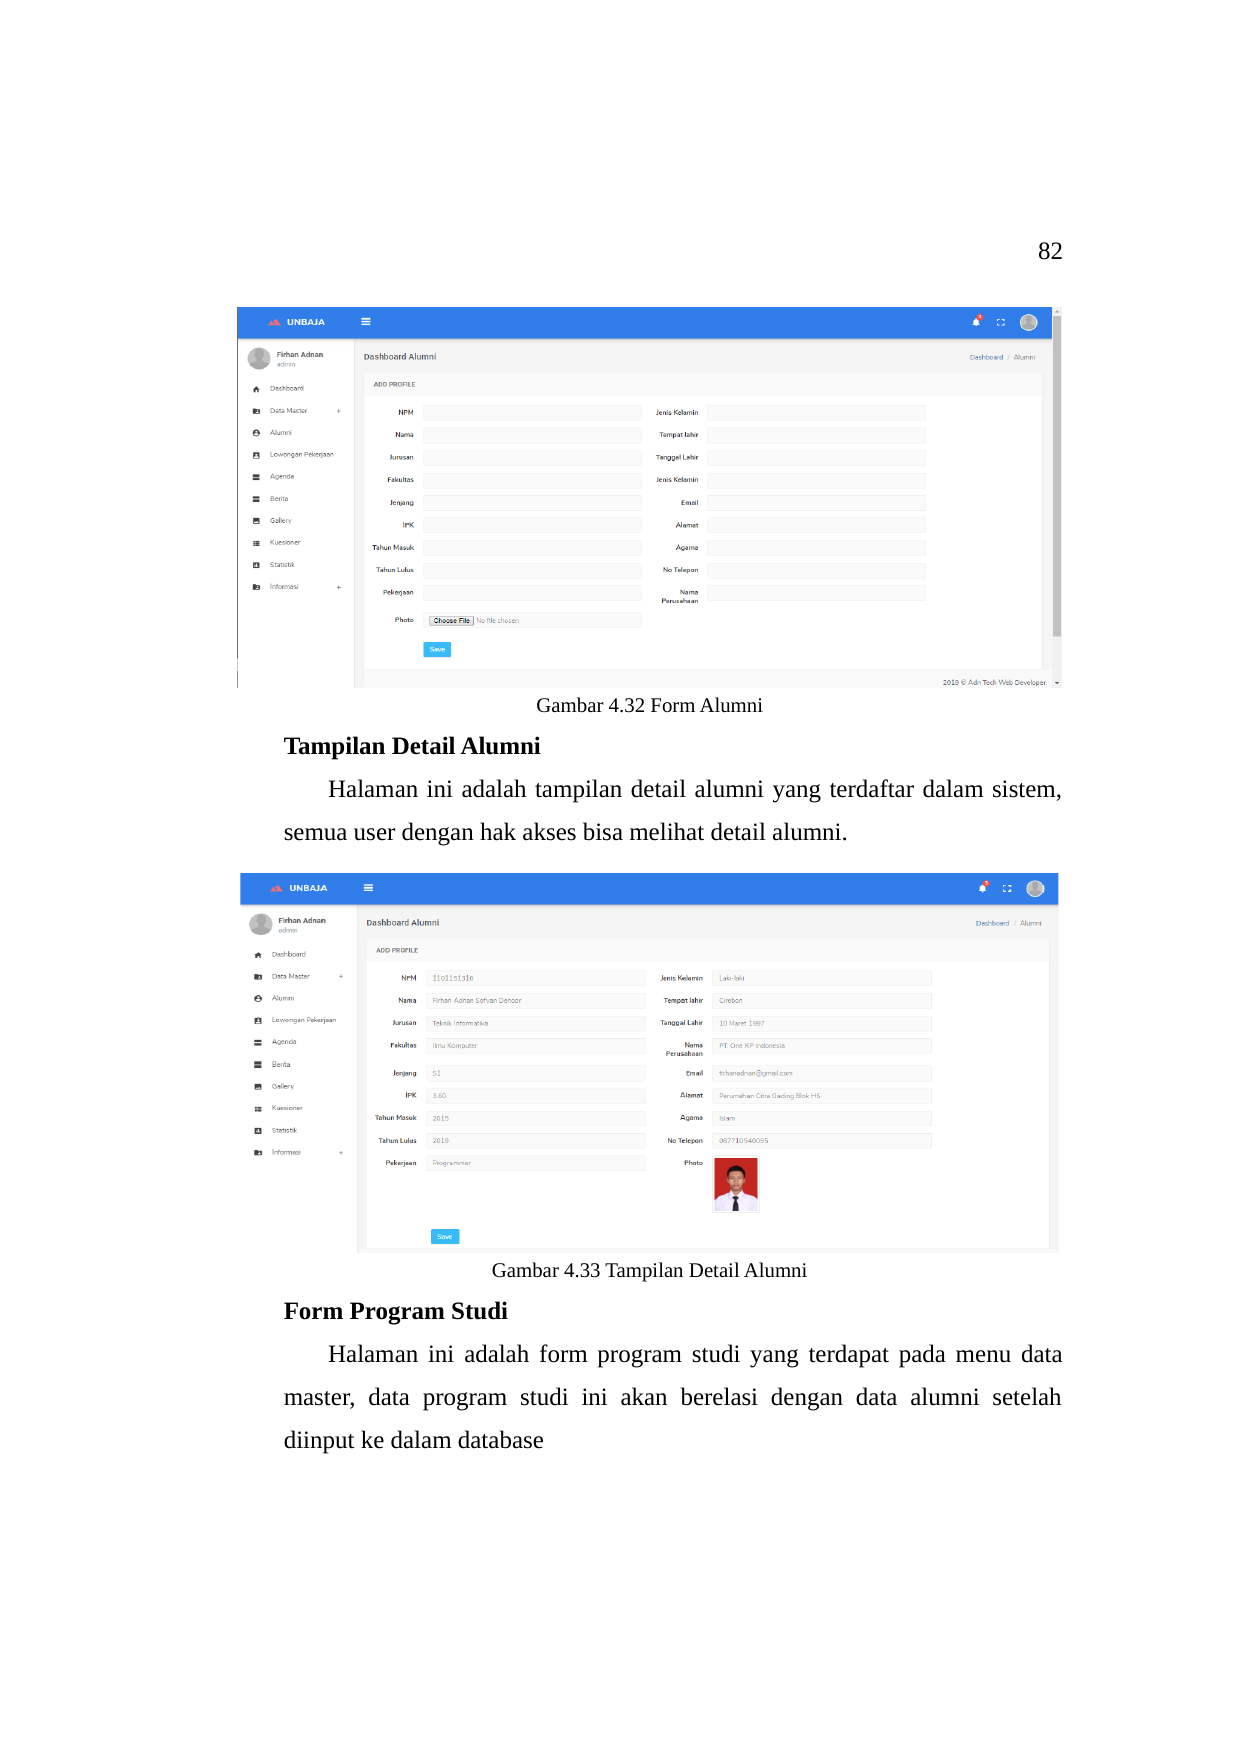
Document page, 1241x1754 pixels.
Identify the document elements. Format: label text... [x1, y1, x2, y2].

text Gambar 4.33 Tampilan Detail Alumni [240, 1253, 1059, 1282]
picture [240, 873, 1059, 1253]
text Halaman ini adalah form program studi yang terdapat pada menu data master, data program studi ini akan berelasi dengan data alumni setelah diinput ke dalam database [283, 1339, 1063, 1454]
picture [237, 307, 1062, 688]
text Form Program Studi [240, 861, 1063, 1325]
text Halaman ini adalah tampilan detail alumni yang terdaftar dalam sistem, semua user dengan hak akses bisa melihat detail alumni. [283, 774, 1063, 846]
text Tampilan Detail Alumni [237, 295, 1063, 760]
text Gambar 4.32 Form Alumni [237, 688, 1062, 717]
